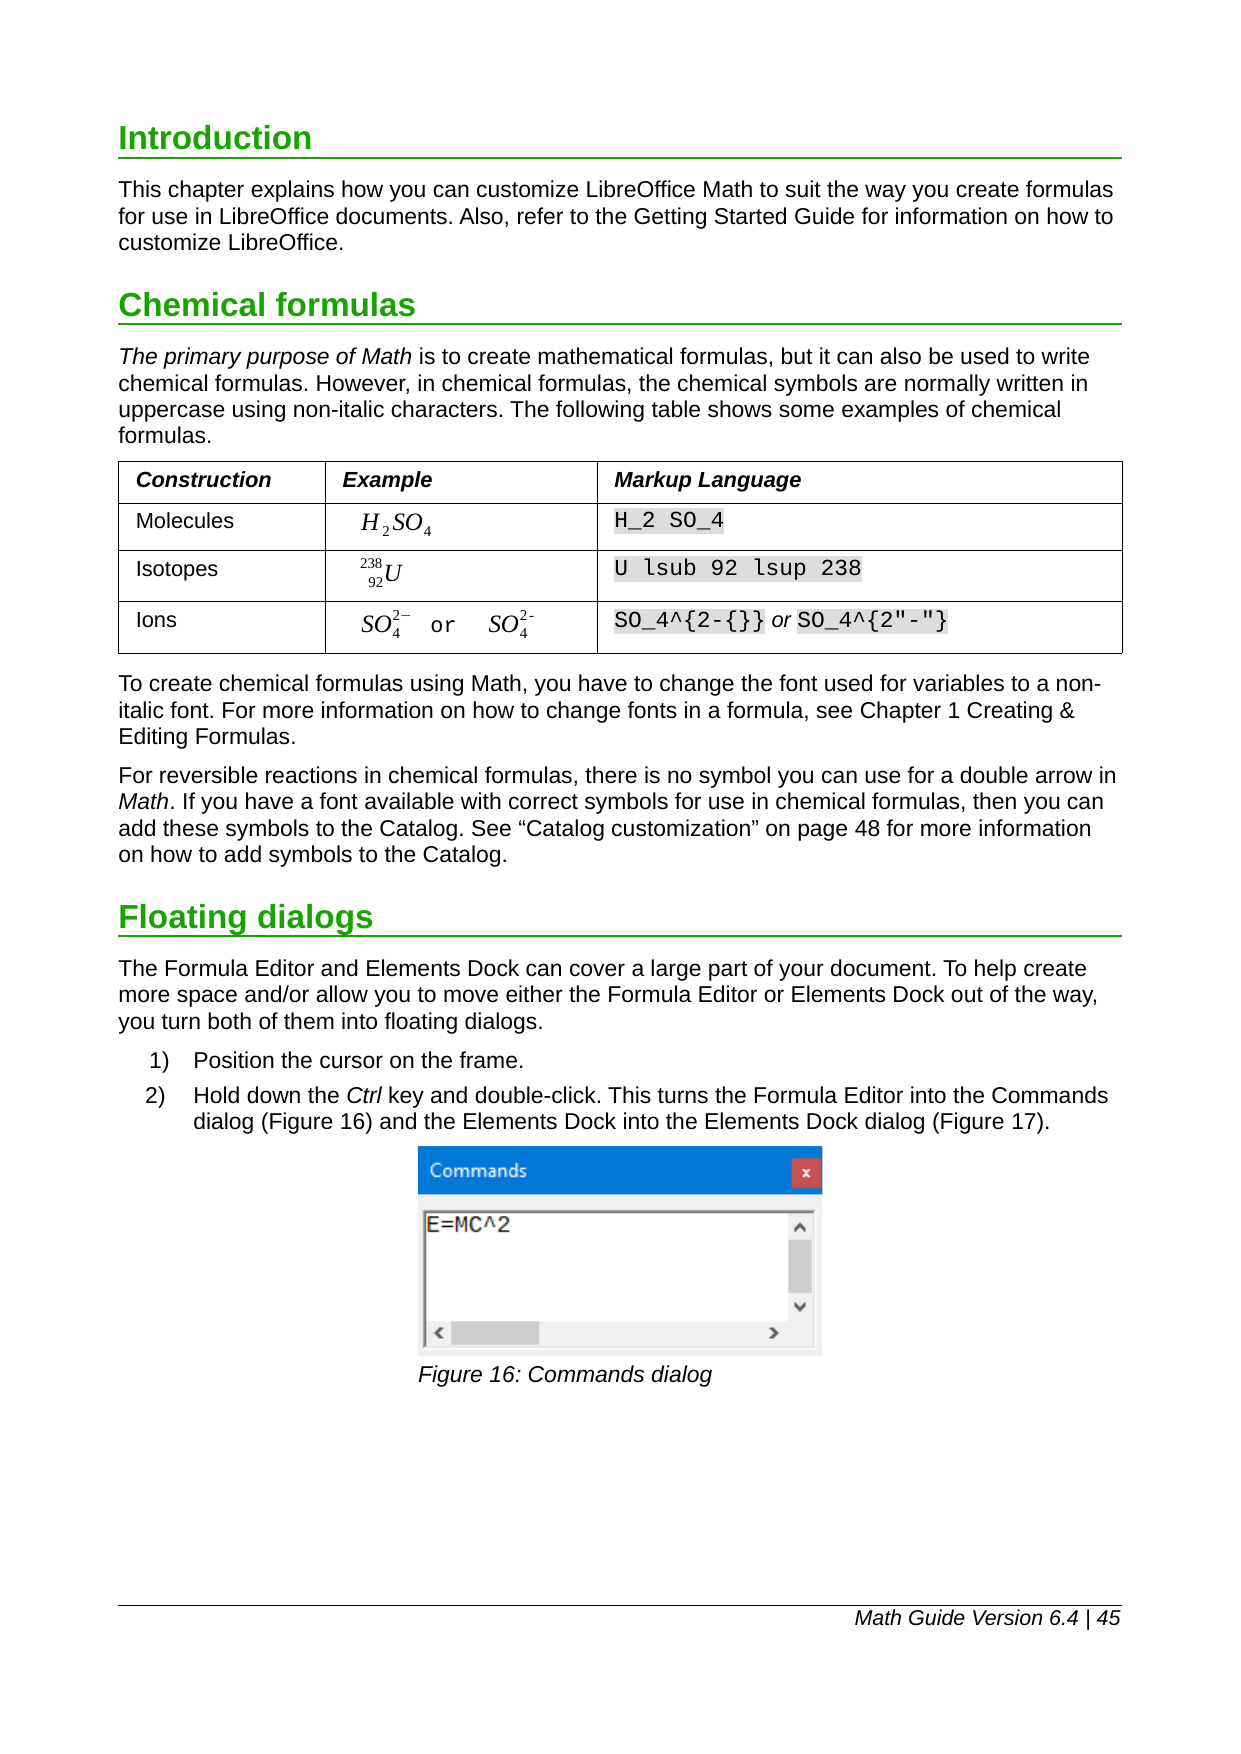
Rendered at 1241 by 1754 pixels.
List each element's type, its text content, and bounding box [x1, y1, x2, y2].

table_cell Molecules [119, 504, 325, 550]
table_cell Isotopes [119, 551, 325, 601]
subtitle Floating dialogs [118, 897, 1122, 935]
table_cell SO_4^{2-{}} or SO_4^{2"-"} [598, 602, 1122, 652]
text The primary purpose of Math is to create mathematical formulas, but it can also be used to write chemical formulas. However, in chemical formulas, the chemical symbols are normally written in uppercase using non-italic characters. The following table shows some examples of chemical formulas. [118, 343, 1122, 448]
picture [417, 1146, 823, 1356]
text Figure 16: Commands dialog [418, 1356, 822, 1387]
list Hold down the Ctrl key and double-click. This turns the Formula Editor into the Commands dialog (Figure 16) and the Elements Dock into the Elements Dock dialog (Figure 17). [165, 1082, 1122, 1134]
subtitle Introduction [118, 118, 1122, 157]
table_cell U lsub 92 lsup 238 [598, 551, 1122, 601]
table_header Markup Language [598, 462, 1122, 502]
table_cell [326, 504, 597, 550]
text This chapter explains how you can customize LibreOffice Math to suit the way you create formulas for use in LibreOffice documents. Also, refer to the Getting Started Guide for information on how to customize LibreOffice. [118, 176, 1122, 255]
text The Formula Editor and Elements Dock can cover a large part of your document. To help create more space and/or allow you to move either the Formula Editor or Elements Dock out of the way, you turn both of them into floating dialogs. [118, 955, 1122, 1034]
table_header Example [326, 462, 597, 502]
subtitle Chemical formulas [118, 285, 1122, 323]
table_cell or [326, 602, 597, 652]
table_cell H_2 SO_4 [598, 504, 1122, 550]
table_cell [326, 551, 597, 601]
table_cell Ions [119, 602, 325, 652]
list Position the cursor on the frame. [169, 1047, 1122, 1073]
text For reversible reactions in chemical formulas, there is no symbol you can use for a double arrow in Math. If you have a font available with correct symbols for use in chemical formulas, then you can add these symbols to the Catalog. See “Catalog customization” on page 47 for more information on how to add symbols to the Catalog. [118, 762, 1122, 867]
table_header Construction [119, 462, 325, 502]
text To create chemical formulas using Math, you have to change the font used for variables to a non-italic font. For more information on how to change fonts in a formula, see Chapter 1 Creating & Editing Formulas. [118, 670, 1122, 749]
